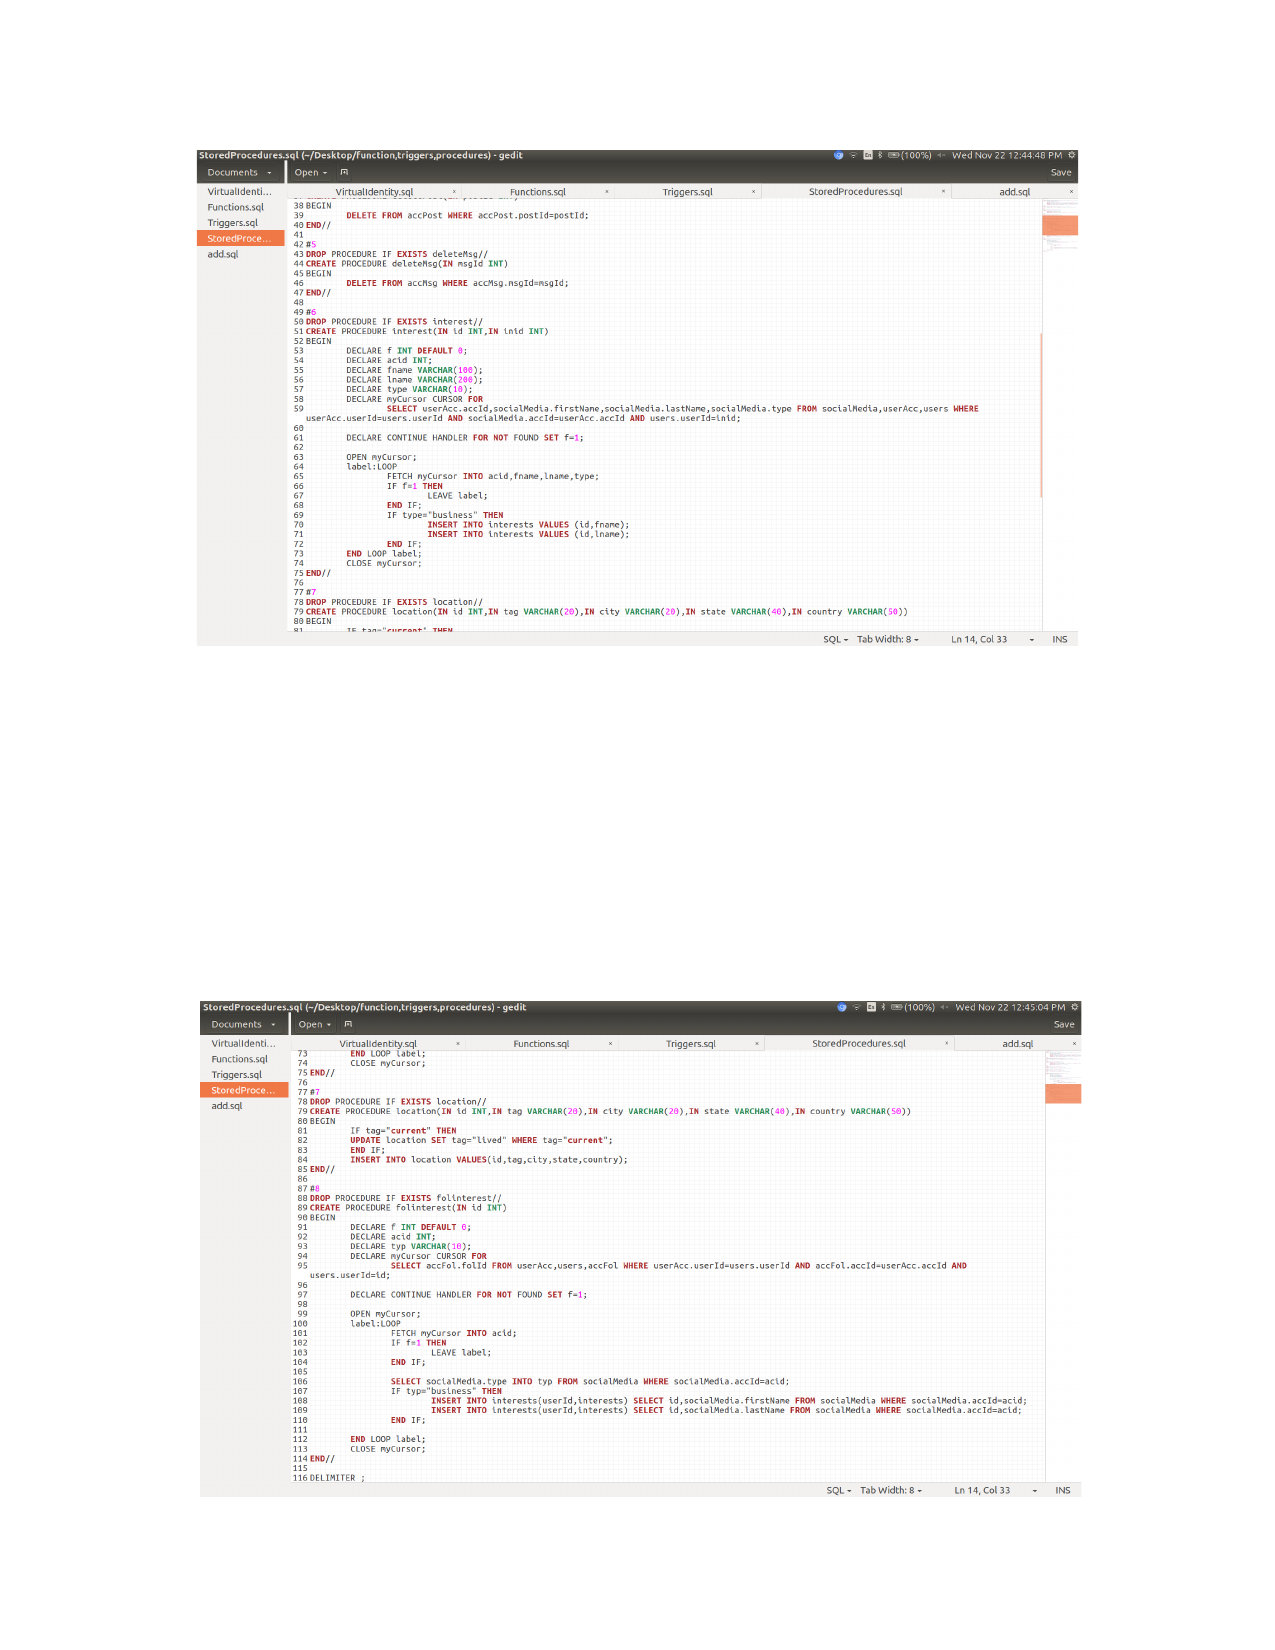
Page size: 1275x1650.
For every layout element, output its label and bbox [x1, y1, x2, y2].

picture [200, 1001, 1082, 1497]
picture [196, 150, 1079, 646]
